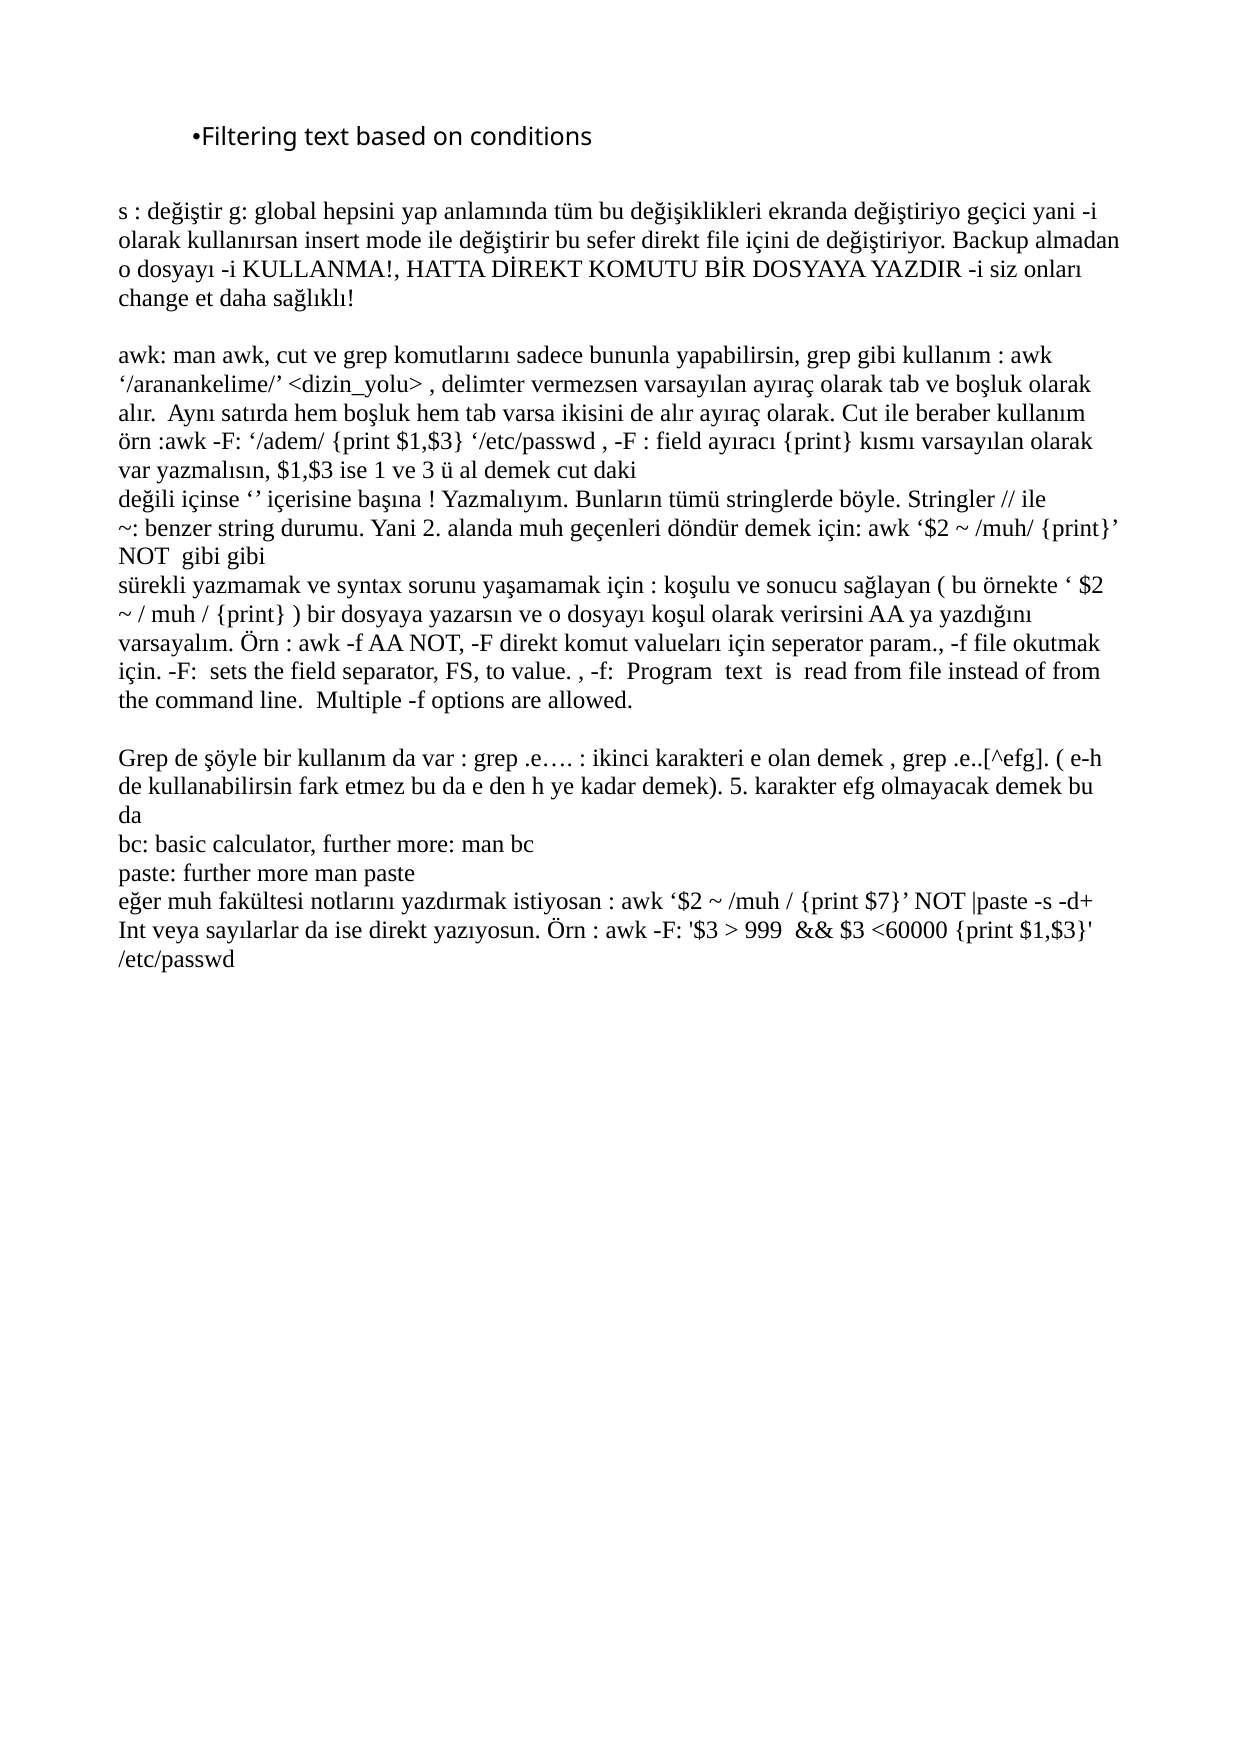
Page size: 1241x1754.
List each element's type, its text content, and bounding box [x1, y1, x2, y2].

text bc: basic calculator, further more: man bc [118, 829, 1122, 858]
text eğer muh fakültesi notlarını yazdırmak istiyosan : awk ‘$2 ~ /muh / {print $7}’ NOT |paste -s -d+ [118, 886, 1122, 915]
text değili içinse ‘’ içerisine başına ! Yazmalıyım. Bunların tümü stringlerde böyle. Stringler // ile [118, 484, 1122, 513]
text sürekli yazmamak ve syntax sorunu yaşamamak için : koşulu ve sonucu sağlayan ( bu örnekte ‘ $2 ~ / muh / {print} ) bir dosyaya yazarsın ve o dosyayı koşul olarak verirsini AA ya yazdığını varsayalım. Örn : awk -f AA NOT, -F direkt komut valueları için seperator param., -f file okutmak için. -F: sets the field separator, FS, to value. , -f: Program text is read from file instead of from the command line. Multiple -f options are allowed. [118, 570, 1122, 714]
text Grep de şöyle bir kullanım da var : grep .e…. : ikinci karakteri e olan demek , grep .e..[^efg]. ( e-h de kullanabilirsin fark etmez bu da e den h ye kadar demek). 5. karakter efg olmayacak demek bu da [118, 743, 1122, 829]
text s : değiştir g: global hepsini yap anlamında tüm bu değişiklikleri ekranda değiştiriyo geçici yani -i olarak kullanırsan insert mode ile değiştirir bu sefer direkt file içini de değiştiriyor. Backup almadan o dosyayı -i KULLANMA!, HATTA DİREKT KOMUTU BİR DOSYAYA YAZDIR -i siz onları change et daha sağlıklı! [118, 196, 1122, 311]
text Int veya sayılarlar da ise direkt yazıyosun. Örn : awk -F: '$3 > 999 && $3 <60000 {print $1,$3}' /etc/passwd [118, 915, 1122, 973]
text paste: further more man paste [118, 858, 1122, 886]
list Filtering text based on conditions [118, 118, 1122, 152]
text ~: benzer string durumu. Yani 2. alanda muh geçenleri döndür demek için: awk ‘$2 ~ /muh/ {print}’ NOT gibi gibi [118, 513, 1122, 570]
text awk: man awk, cut ve grep komutlarını sadece bununla yapabilirsin, grep gibi kullanım : awk ‘/aranankelime/’ <dizin_yolu> , delimter vermezsen varsayılan ayıraç olarak tab ve boşluk olarak alır. Aynı satırda hem boşluk hem tab varsa ikisini de alır ayıraç olarak. Cut ile beraber kullanım örn :awk -F: ‘/adem/ {print $1,$3} ‘/etc/passwd , -F : field ayıracı {print} kısmı varsayılan olarak var yazmalısın, $1,$3 ise 1 ve 3 ü al demek cut daki [118, 340, 1122, 484]
